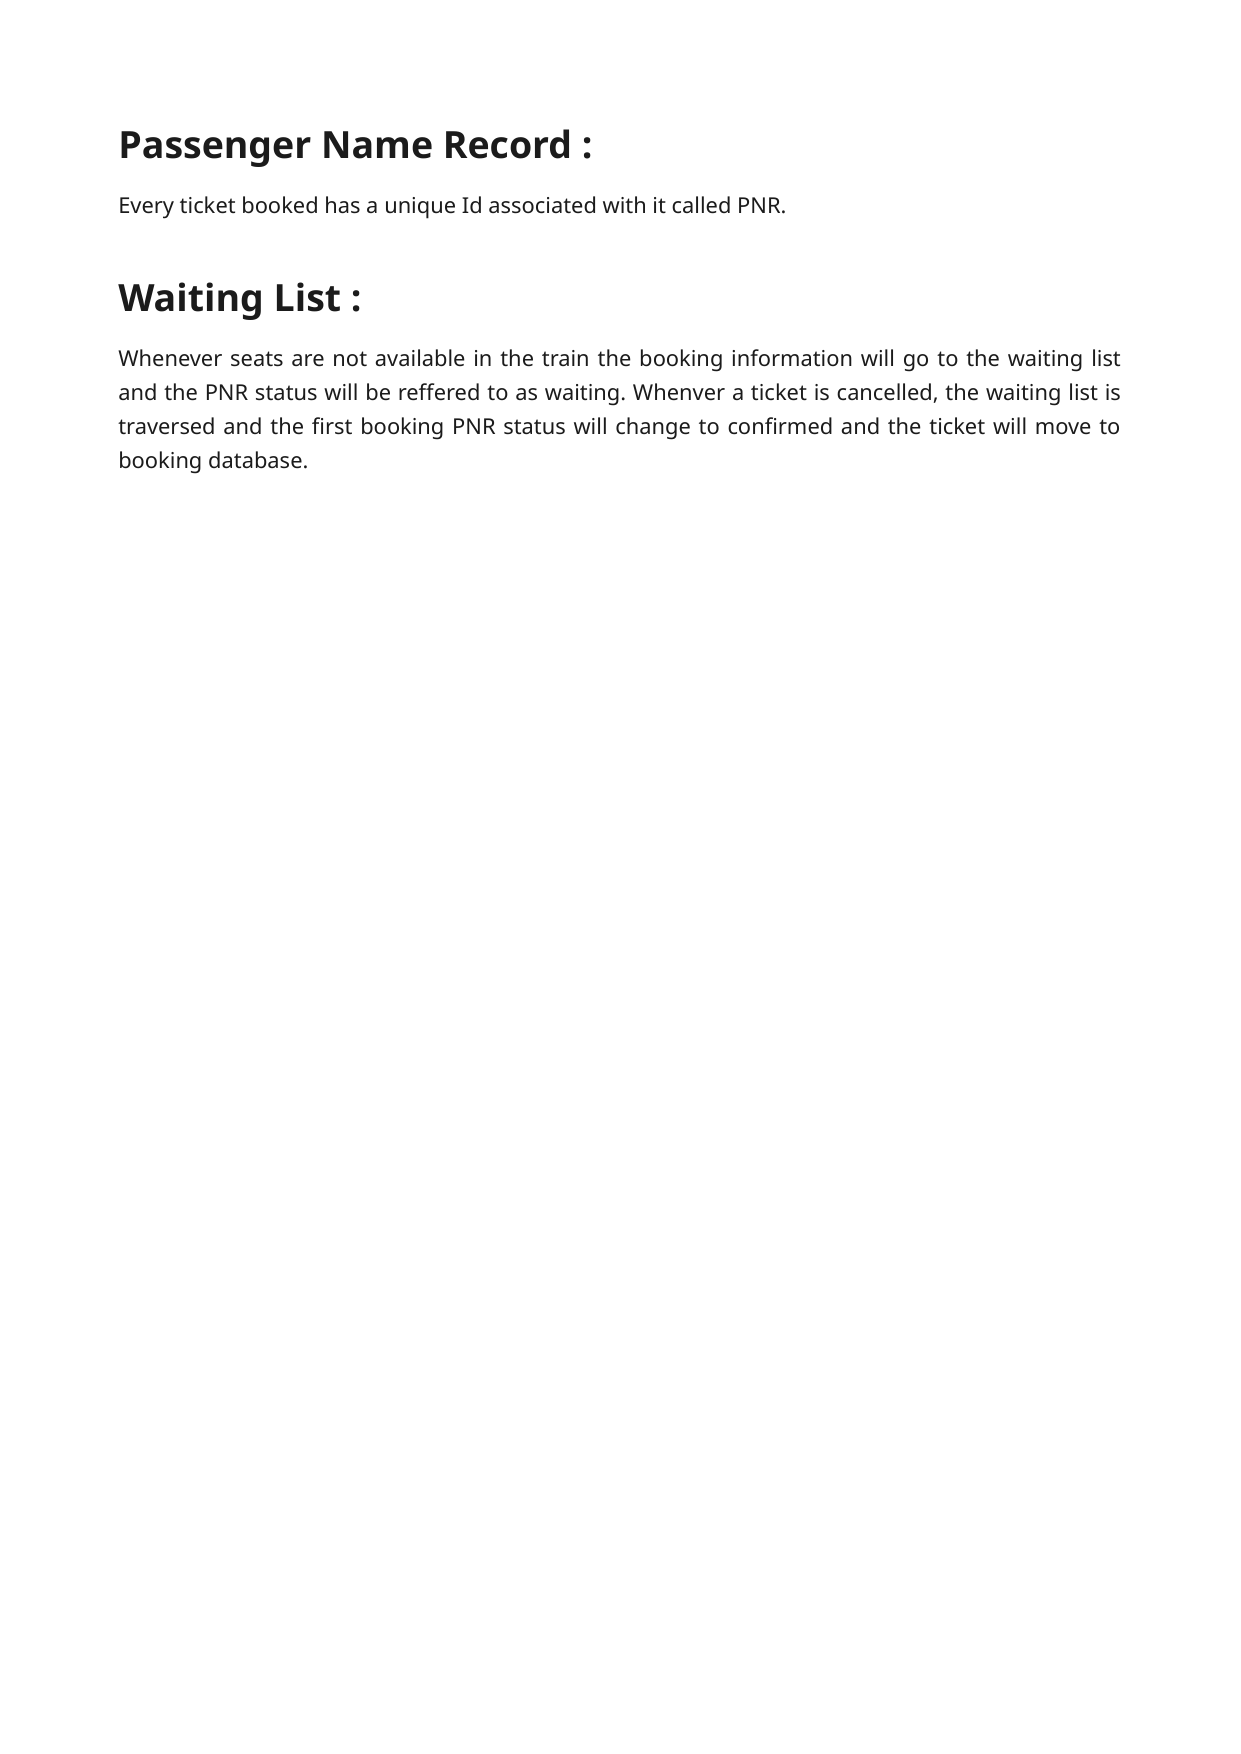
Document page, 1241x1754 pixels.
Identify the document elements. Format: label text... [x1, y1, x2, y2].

text Whenever seats are not available in the train the booking information will go to the waiting list and the PNR status will be reffered to as waiting. Whenver a ticket is cancelled, the waiting list is traversed and the first booking PNR status will change to confirmed and the ticket will move to booking database. [118, 343, 1122, 475]
text Every ticket booked has a unique Id associated with it called PNR. [118, 190, 1122, 220]
subtitle Waiting List : [118, 271, 1122, 322]
subtitle Passenger Name Record : [118, 118, 1122, 169]
